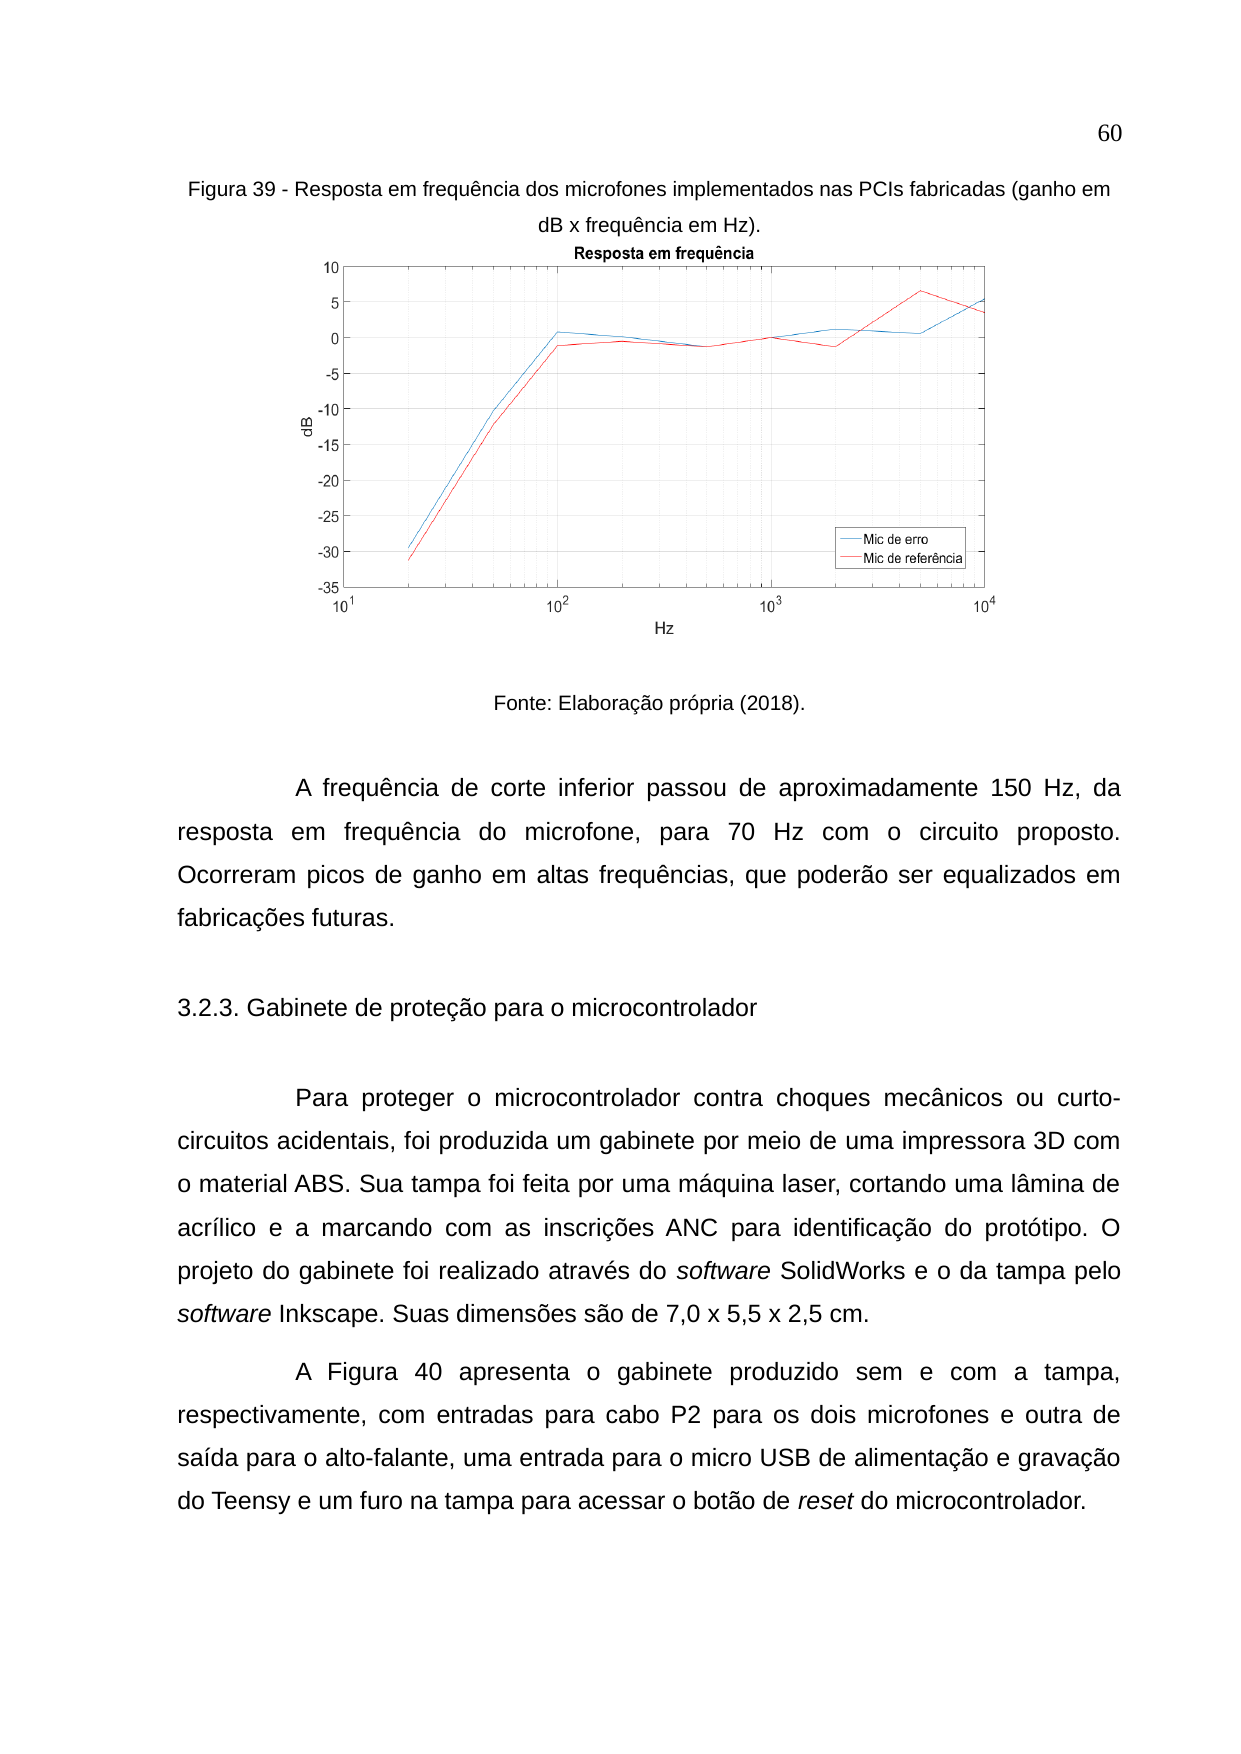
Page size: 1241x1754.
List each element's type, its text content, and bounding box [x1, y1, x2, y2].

text A Figura 40 apresenta o gabinete produzido sem e com a tampa, respectivamente, com entradas para cabo P2 para os dois microfones e outra de saída para o alto-falante, uma entrada para o micro USB de alimentação e gravação do Teensy e um furo na tampa para acessar o botão de reset do microcontrolador. [177, 1357, 1122, 1515]
table_cell Fonte: Elaboração própria (2018). [177, 679, 1122, 773]
text A frequência de corte inferior passou de aproximadamente 150 Hz, da resposta em frequência do microfone, para 70 Hz com o circuito proposto. Ocorreram picos de ganho em altas frequências, que poderão ser equalizados em fabricações futuras. [177, 773, 1122, 931]
table_cell [177, 237, 1122, 678]
table_header Resposta em frequência dos microfones implementados nas PCIs fabricadas (ganho em dB x frequência em Hz). [177, 177, 1122, 237]
subtitle 3.2.3. Gabinete de proteção para o microcontrolador [177, 993, 1122, 1022]
picture [236, 237, 1063, 638]
text Para proteger o microcontrolador contra choques mecânicos ou curto-circuitos acidentais, foi produzida um gabinete por meio de uma impressora 3D com o material ABS. Sua tampa foi feita por uma máquina laser, cortando uma lâmina de acrílico e a marcando com as inscrições ANC para identificação do protótipo. O projeto do gabinete foi realizado através do software SolidWorks e o da tampa pelo software Inkscape. Suas dimensões são de 7,0 x 5,5 x 2,5 cm. [177, 1083, 1122, 1327]
